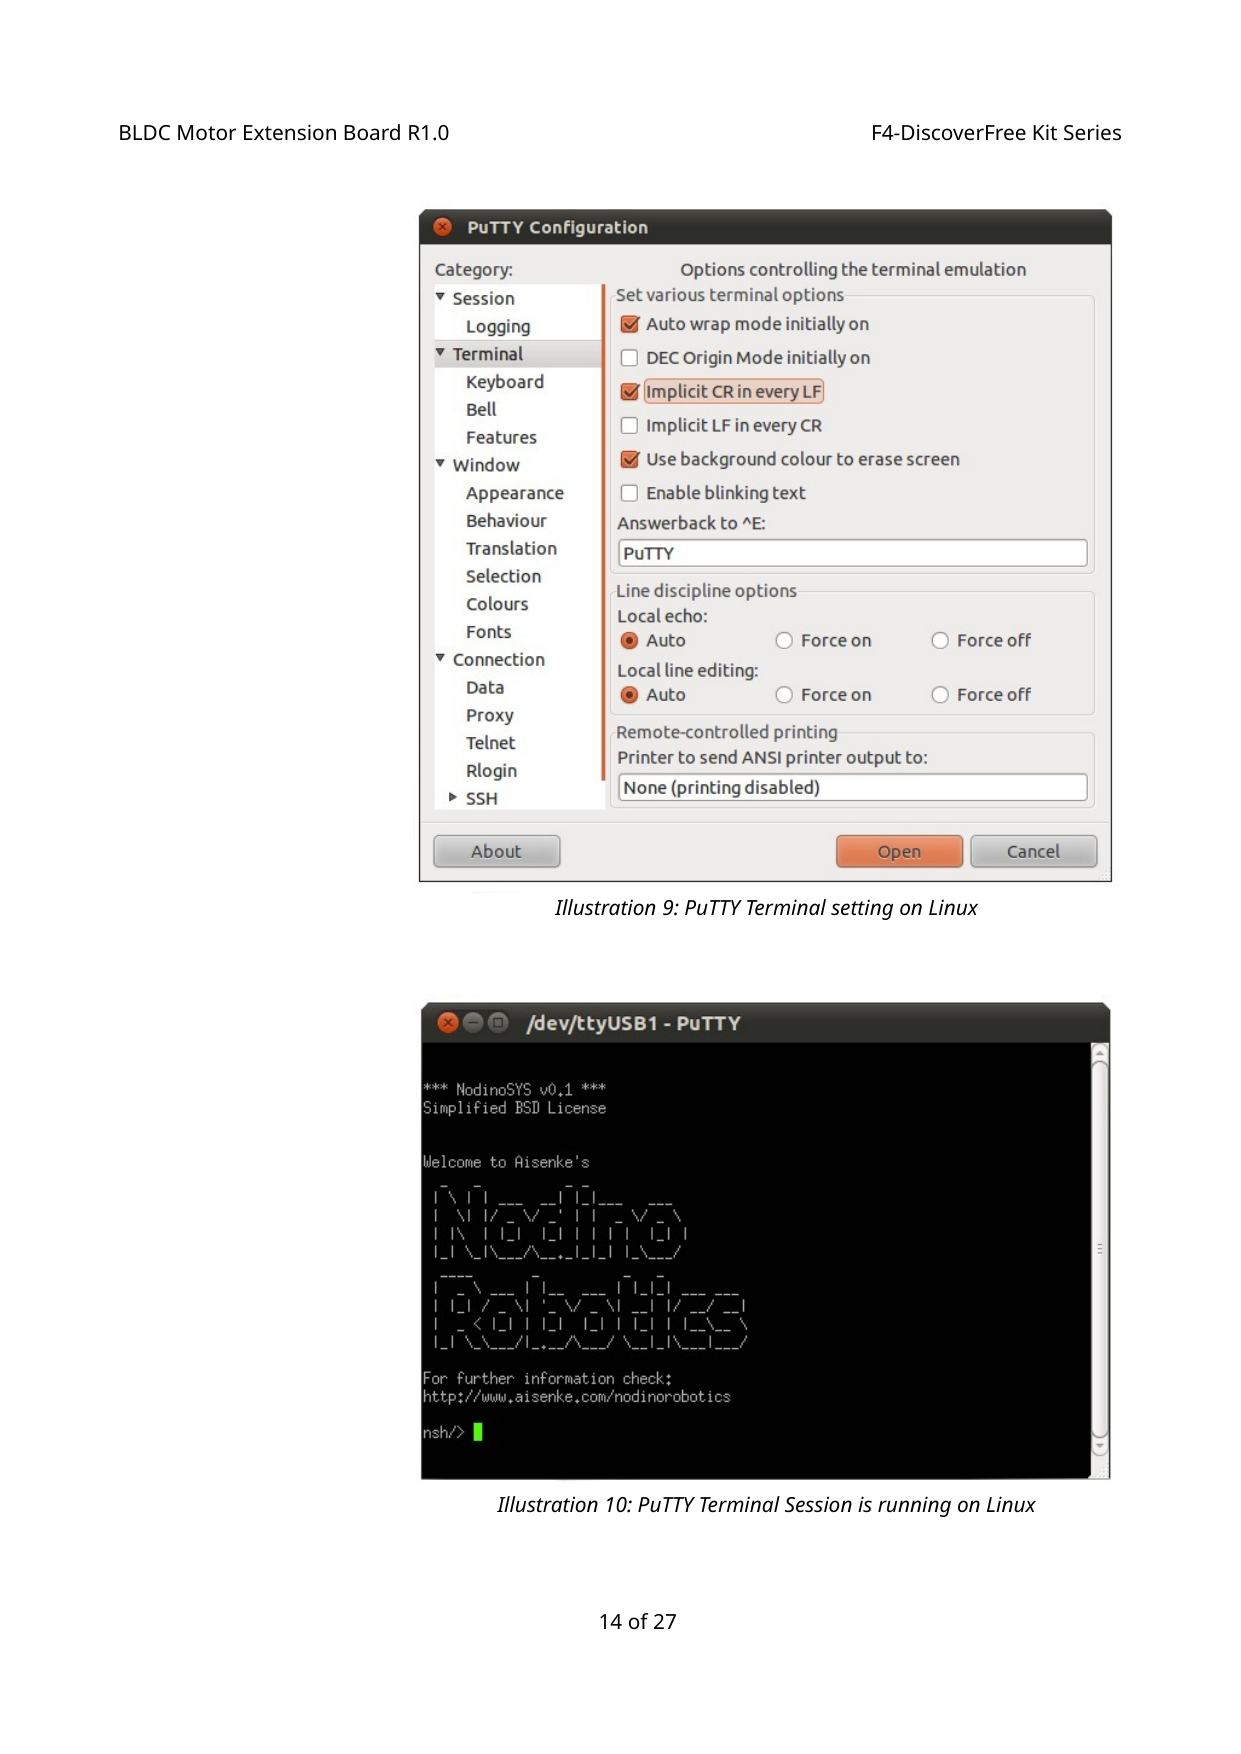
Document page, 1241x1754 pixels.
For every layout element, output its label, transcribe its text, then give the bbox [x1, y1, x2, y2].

text Illustration 9: PuTTY Terminal setting on Linux [413, 893, 1122, 921]
picture [413, 201, 1123, 893]
text Illustration 10: PuTTY Terminal Session is running on Linux [413, 1491, 1122, 1519]
picture [413, 993, 1123, 1491]
